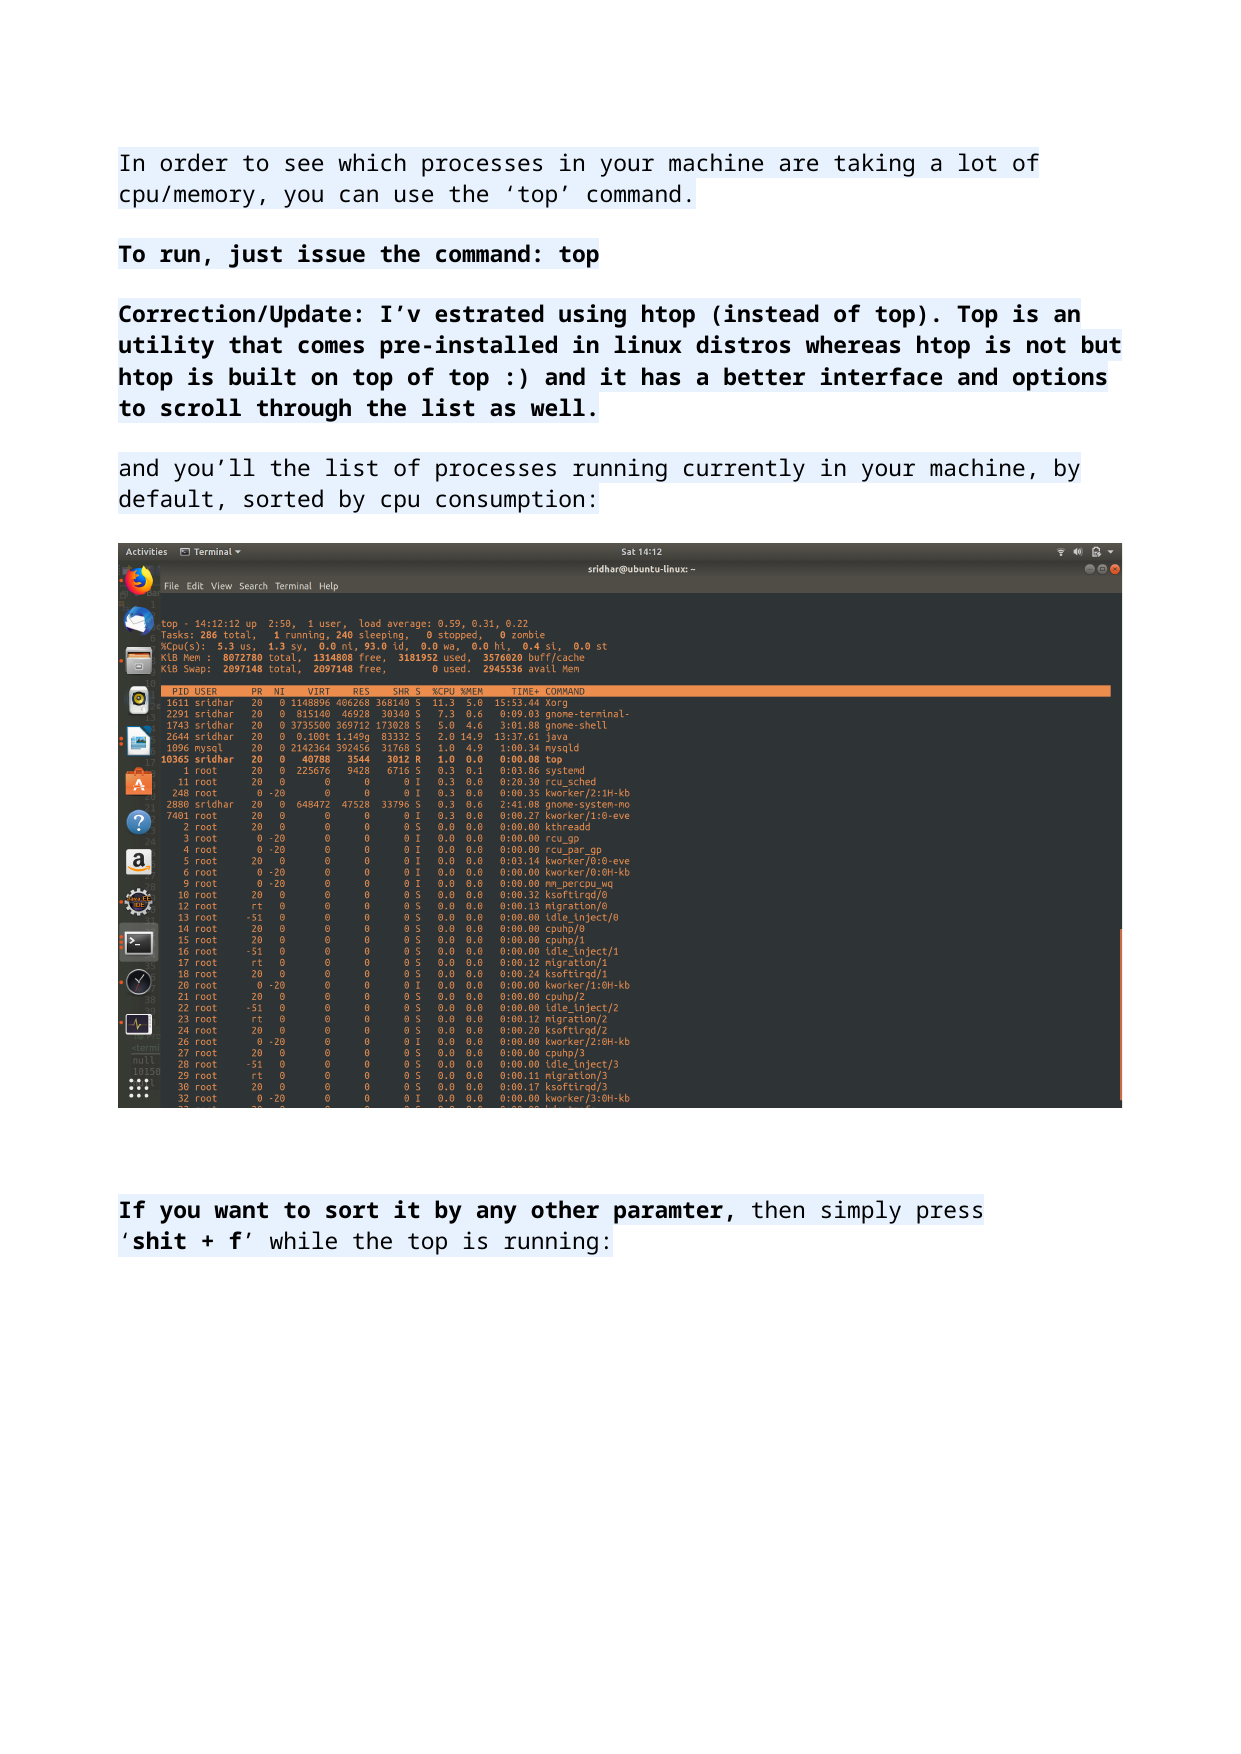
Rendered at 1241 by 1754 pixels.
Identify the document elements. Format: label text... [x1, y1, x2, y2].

text Correction/Update: I’v estrated using htop (instead of top). Top is an utility that comes pre-installed in linux distros whereas htop is not but htop is built on top of top :) and it has a better interface and options to scroll through the list as well. [118, 298, 1122, 423]
text and you’ll the list of processes running currently in your machine, by default, sorted by cpu consumption: [118, 452, 1122, 514]
text If you want to sort it by any other paramter, then simply press [118, 1194, 1122, 1225]
text To run, just issue the command: top [118, 238, 1122, 269]
text ‘shit + f’ while the top is running: [118, 1225, 1122, 1257]
picture [118, 543, 1123, 1108]
text In order to see which processes in your machine are taking a lot of cpu/memory, you can use the ‘top’ command. [118, 147, 1122, 209]
